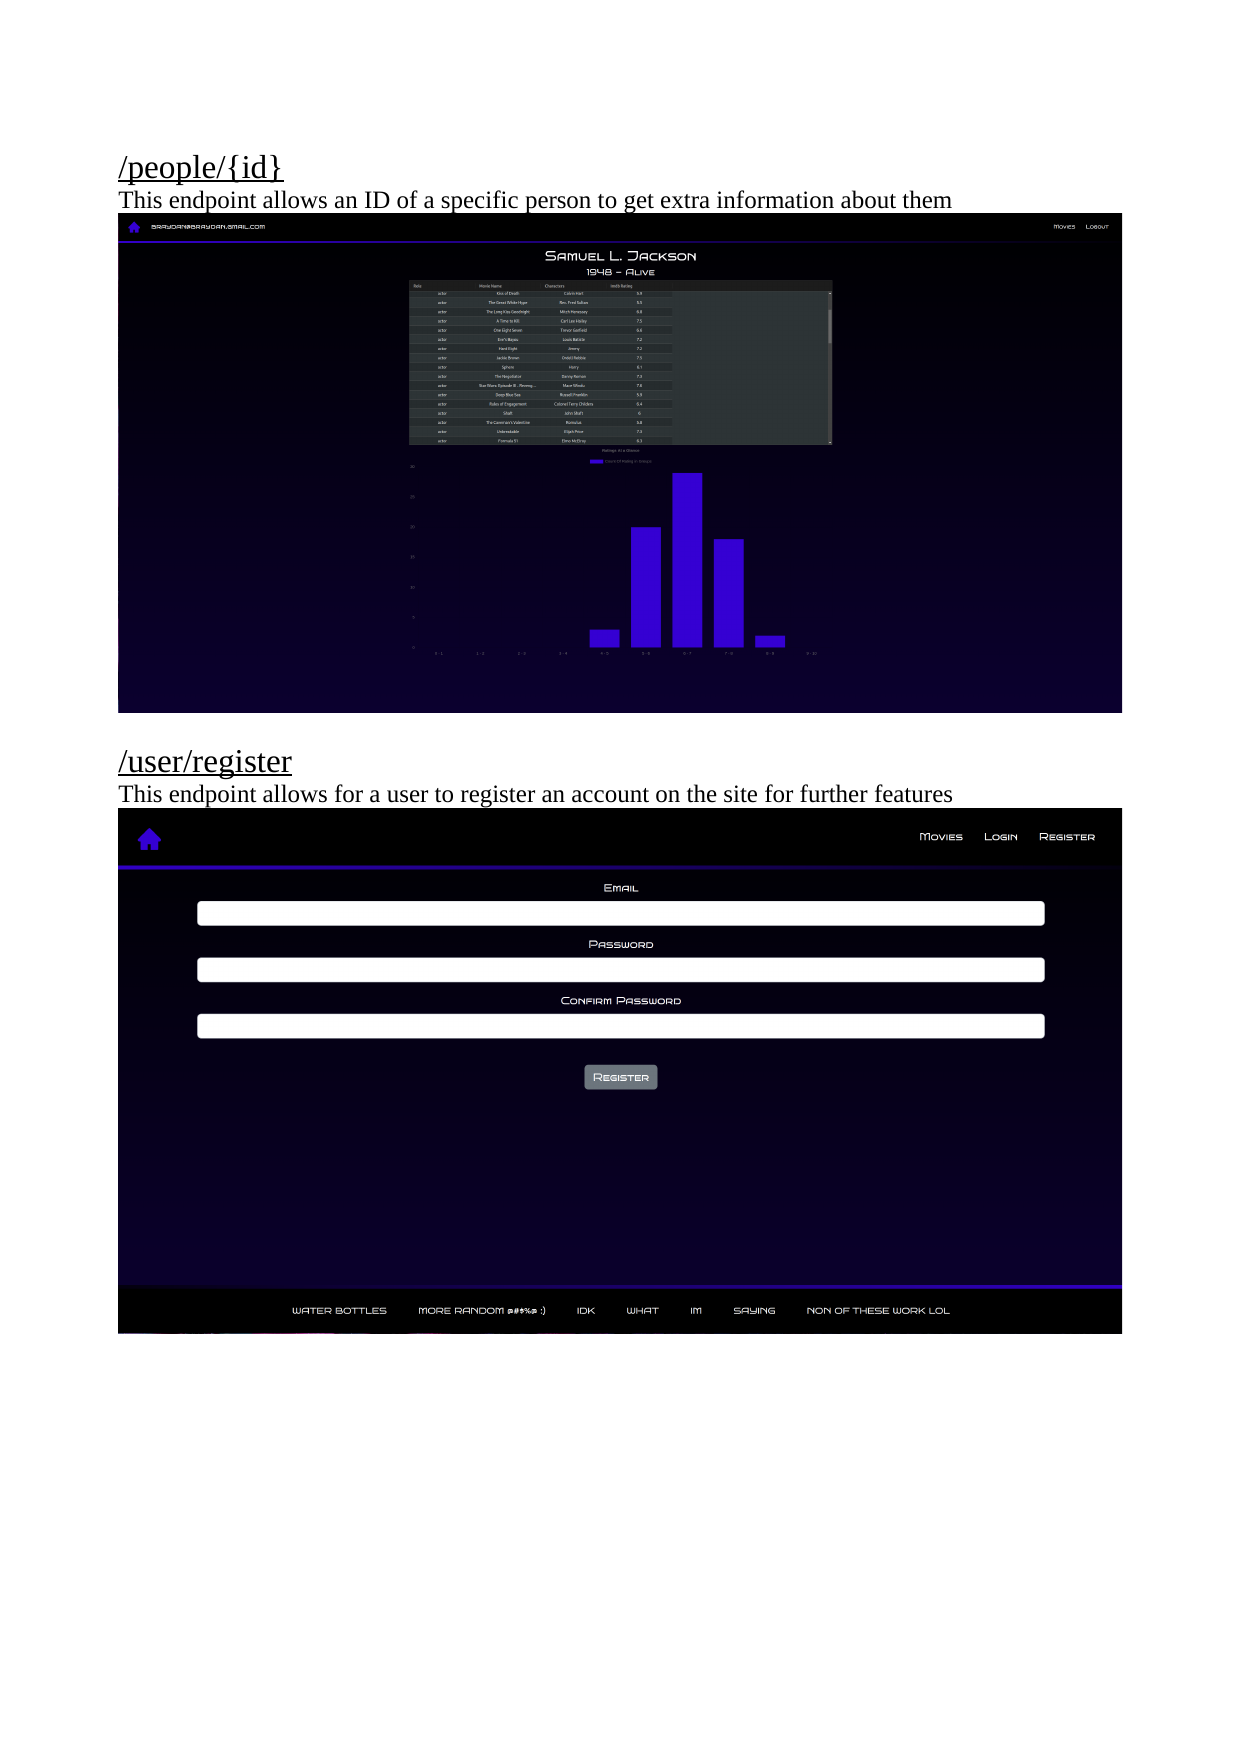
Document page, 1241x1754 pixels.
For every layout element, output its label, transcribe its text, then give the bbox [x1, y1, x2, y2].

text This endpoint allows an ID of a specific person to get extra information about them [118, 185, 1122, 213]
picture [118, 808, 1123, 1334]
text /user/register [118, 741, 1122, 779]
text This endpoint allows for a user to register an account on the site for further features [118, 779, 1122, 808]
text /people/{id} [118, 147, 1122, 185]
picture [118, 213, 1123, 713]
